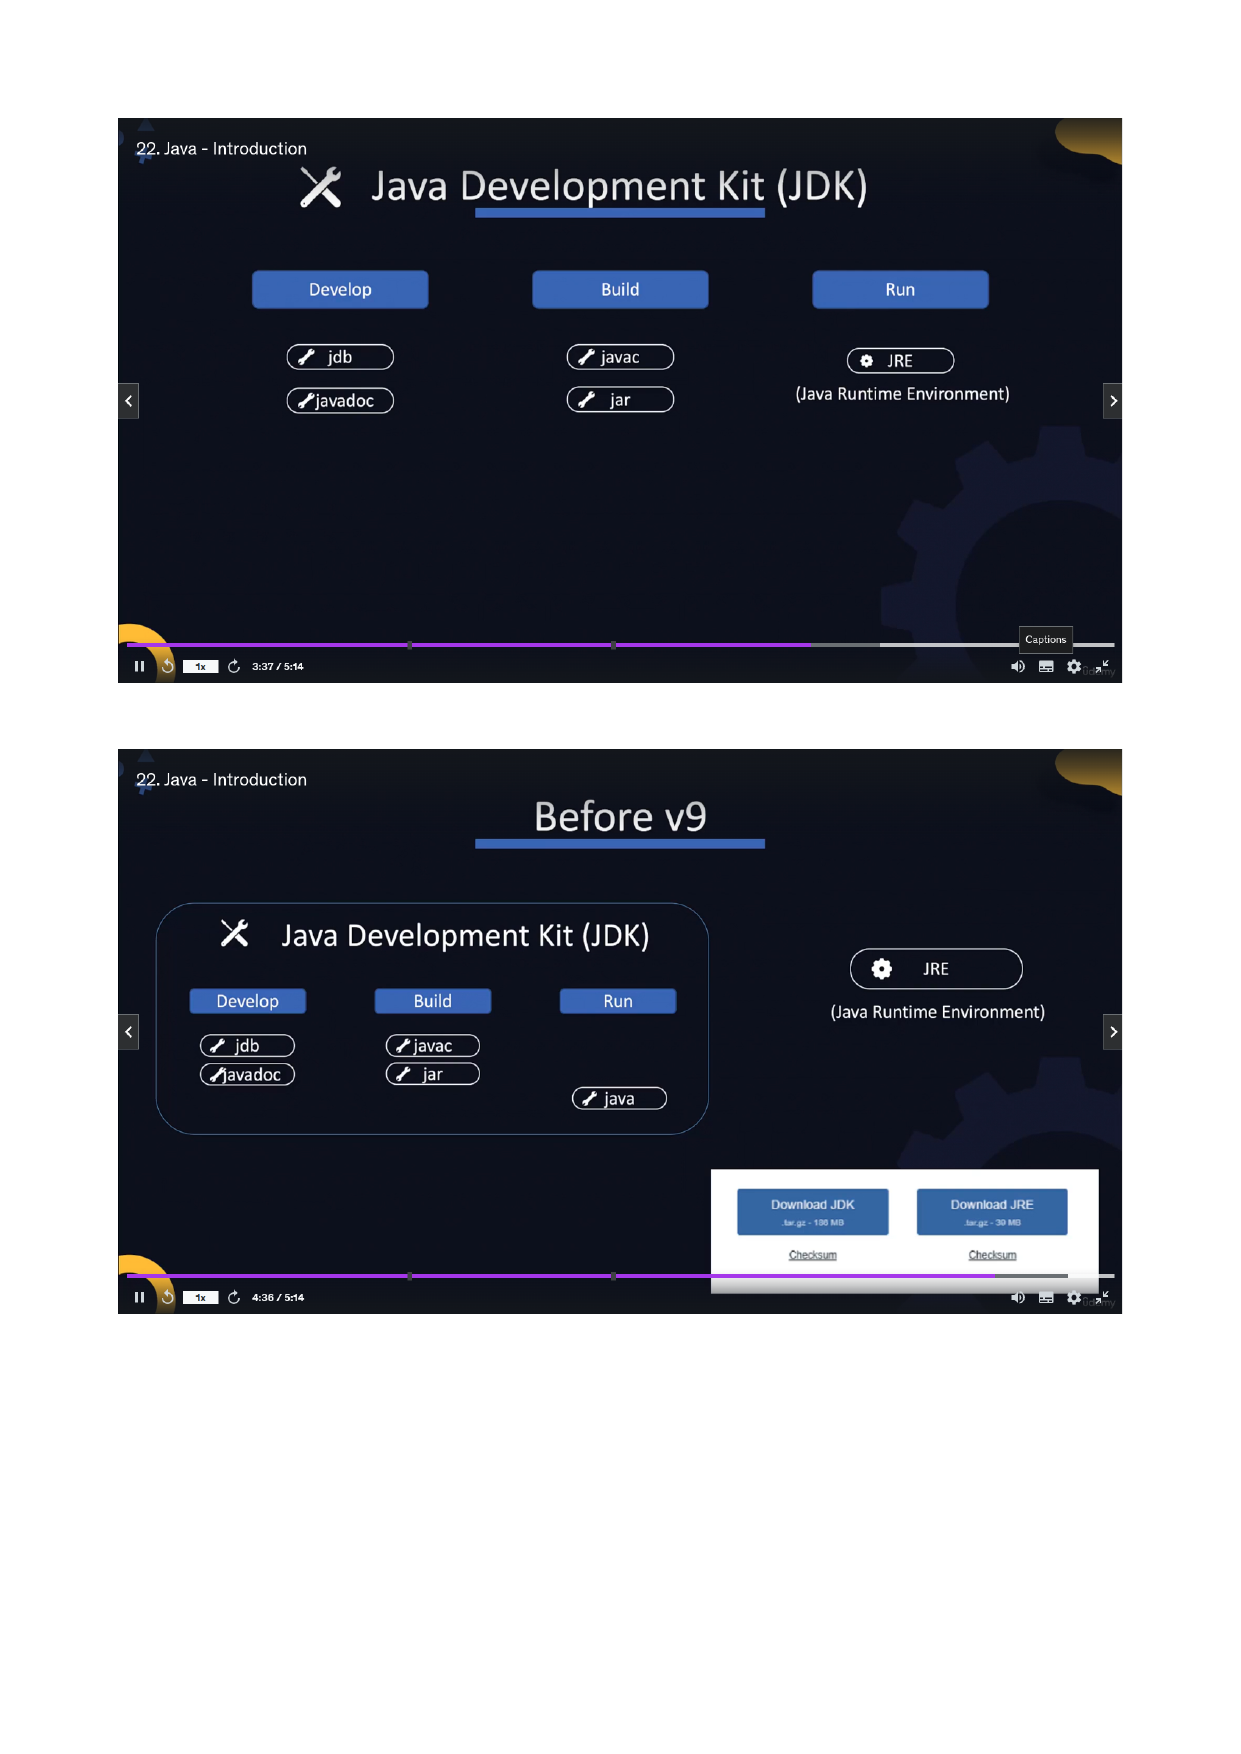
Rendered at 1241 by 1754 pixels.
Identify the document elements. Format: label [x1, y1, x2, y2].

picture [118, 118, 1123, 683]
picture [118, 749, 1123, 1314]
